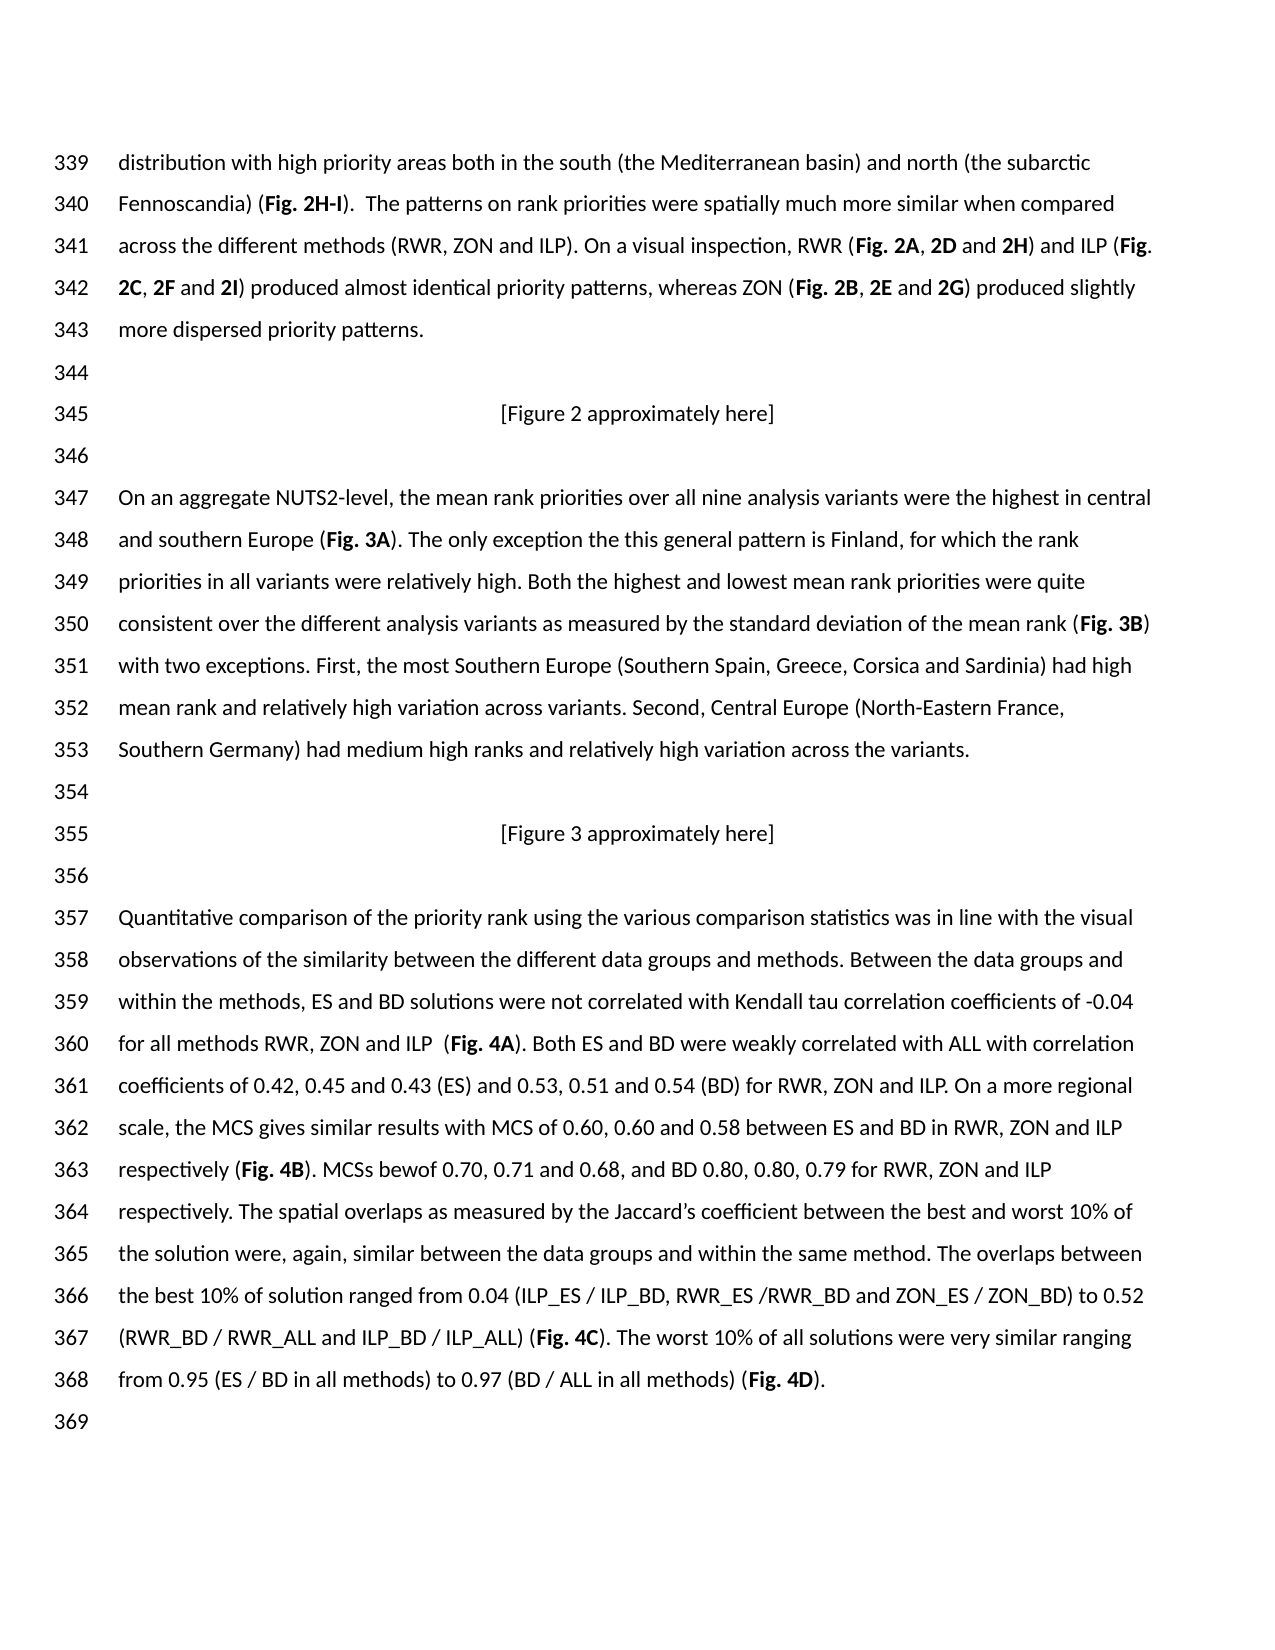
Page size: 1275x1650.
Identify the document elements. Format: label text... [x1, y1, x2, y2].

text distribution with high priority areas both in the south (the Mediterranean basin) and north (the subarctic Fennoscandia) (Fig. 2H-I). The patterns on rank priorities were spatially much more similar when compared across the different methods (RWR, ZON and ILP). On a visual inspection, RWR (Fig. 2A, 2D and 2H) and ILP (Fig. 2C, 2F and 2I) produced almost identical priority patterns, whereas ZON (Fig. 2B, 2E and 2G) produced slightly more dispersed priority patterns. [118, 148, 1157, 343]
text [Figure 2 approximately here] [118, 399, 1157, 427]
text [Figure 3 approximately here] [118, 819, 1157, 847]
text Quantitative comparison of the priority rank using the various comparison statistics was in line with the visual observations of the similarity between the different data groups and methods. Between the data groups and within the methods, ES and BD solutions were not correlated with Kendall tau correlation coefficients of -0.04 for all methods RWR, ZON and ILP (Fig. 4A). Both ES and BD were weakly correlated with ALL with correlation coefficients of 0.42, 0.45 and 0.43 (ES) and 0.53, 0.51 and 0.54 (BD) for RWR, ZON and ILP. On a more regional scale, the MCS gives similar results with MCS of 0.60, 0.60 and 0.58 between ES and BD in RWR, ZON and ILP respectively (Fig. 4B). MCSs bewof 0.70, 0.71 and 0.68, and BD 0.80, 0.80, 0.79 for RWR, ZON and ILP respectively. The spatial overlaps as measured by the Jaccard’s coefficient between the best and worst 10% of the solution were, again, similar between the data groups and within the same method. The overlaps between the best 10% of solution ranged from 0.04 (ILP_ES / ILP_BD, RWR_ES /RWR_BD and ZON_ES / ZON_BD) to 0.52 (RWR_BD / RWR_ALL and ILP_BD / ILP_ALL) (Fig. 4C). The worst 10% of all solutions were very similar ranging from 0.95 (ES / BD in all methods) to 0.97 (BD / ALL in all methods) (Fig. 4D). [118, 903, 1157, 1393]
text On an aggregate NUTS2-level, the mean rank priorities over all nine analysis variants were the highest in central and southern Europe (Fig. 3A). The only exception the this general pattern is Finland, for which the rank priorities in all variants were relatively high. Both the highest and lowest mean rank priorities were quite consistent over the different analysis variants as measured by the standard deviation of the mean rank (Fig. 3B) with two exceptions. First, the most Southern Europe (Southern Spain, Greece, Corsica and Sardinia) had high mean rank and relatively high variation across variants. Second, Central Europe (North-Eastern France, Southern Germany) had medium high ranks and relatively high variation across the variants. [118, 483, 1157, 763]
